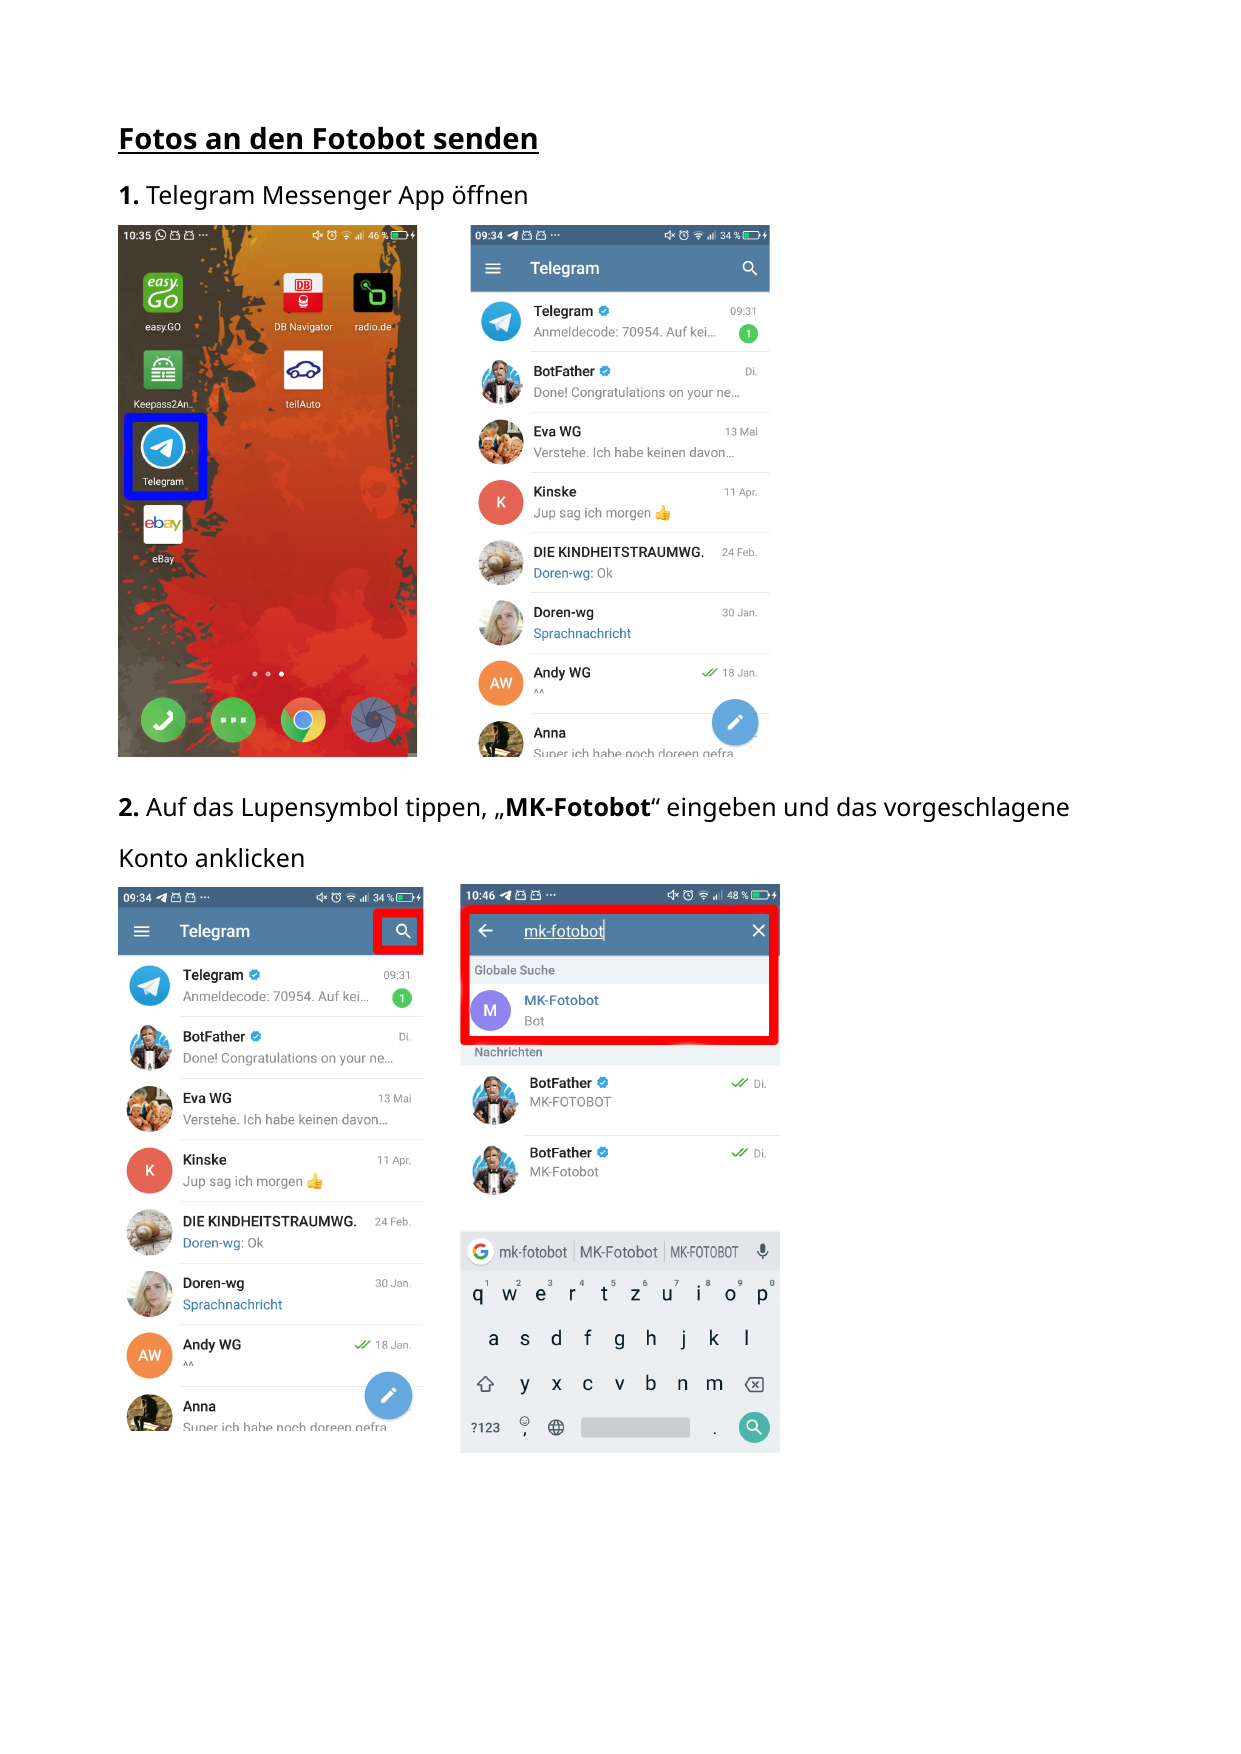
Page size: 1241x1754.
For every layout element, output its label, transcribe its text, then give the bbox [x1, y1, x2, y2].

text Fotos an den Fotobot senden [118, 118, 1122, 158]
text 1. Telegram Messenger App öffnen [118, 178, 1122, 212]
picture [470, 225, 770, 757]
picture [118, 225, 418, 757]
picture [118, 887, 424, 1431]
picture [460, 884, 780, 1453]
text 2. Auf das Lupensymbol tippen, „MK-Fotobot“ eingeben und das vorgeschlagene Konto anklicken [118, 790, 1122, 875]
